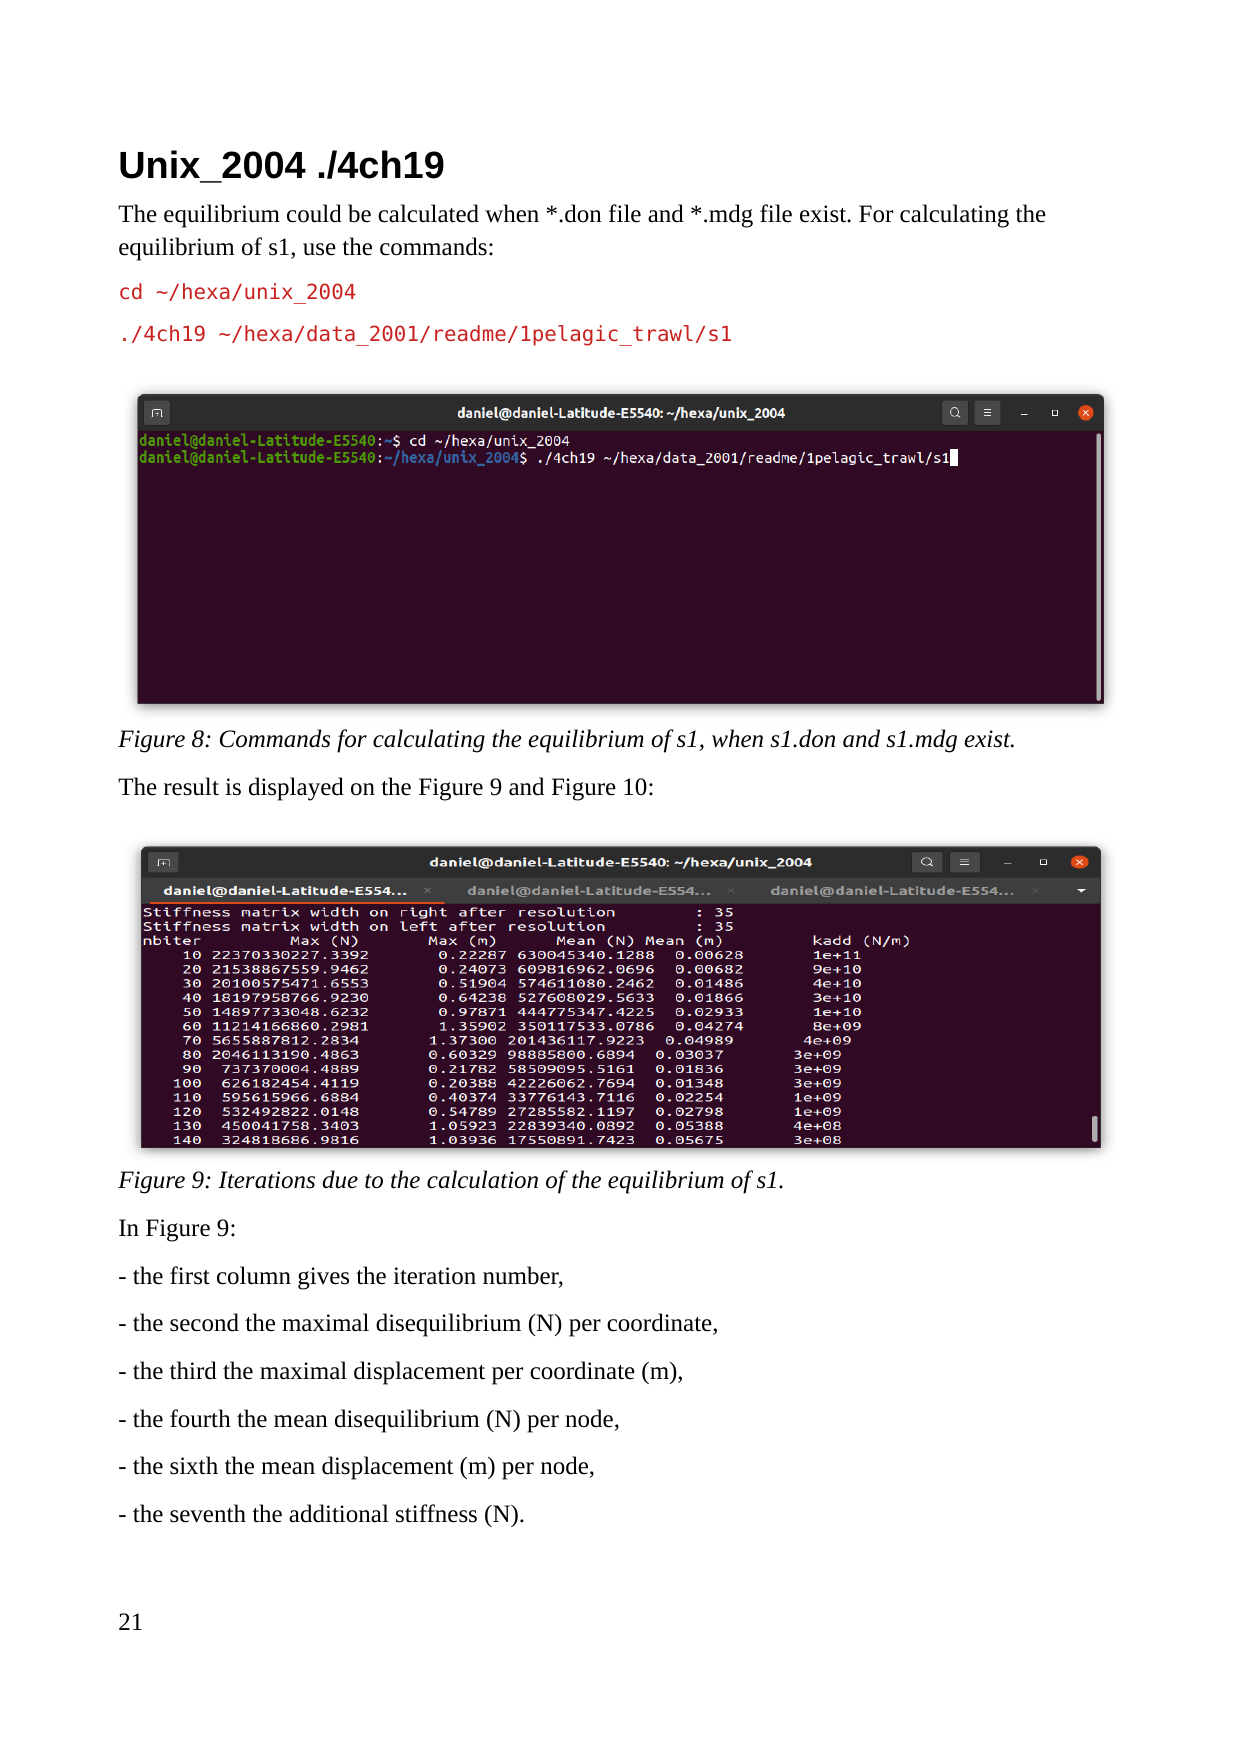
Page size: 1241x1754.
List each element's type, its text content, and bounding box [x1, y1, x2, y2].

text Figure 9: Iterations due to the calculation of the equilibrium of s1. [118, 1166, 1122, 1194]
text The equilibrium could be calculated when *.don file and *.mdg file exist. For calculating the equilibrium of s1, use the commands: [118, 199, 1122, 261]
text - the fourth the mean disequilibrium (N) per node, [118, 1404, 1122, 1432]
text - the first column gives the iteration number, [118, 1261, 1122, 1289]
text - the seventh the additional stiffness (N). [118, 1499, 1122, 1528]
text ./4ch19 ~/hexa/data_2001/readme/1pelagic_trawl/s1 [118, 322, 1122, 347]
text The result is displayed on the Figure 9 and Figure 10: [118, 772, 1122, 801]
text - the third the maximal displacement per coordinate (m), [118, 1356, 1122, 1385]
picture [118, 377, 1123, 725]
subtitle Unix_2004 ./4ch19 [118, 143, 1122, 187]
picture [118, 832, 1123, 1166]
text Figure 8: Commands for calculating the equilibrium of s1, when s1.don and s1.mdg exist. [118, 725, 1122, 753]
text - the second the maximal disequilibrium (N) per coordinate, [118, 1308, 1122, 1337]
text - the sixth the mean displacement (m) per node, [118, 1451, 1122, 1480]
text cd ~/hexa/unix_2004 [118, 280, 1122, 304]
text In Figure 9: [118, 1213, 1122, 1242]
